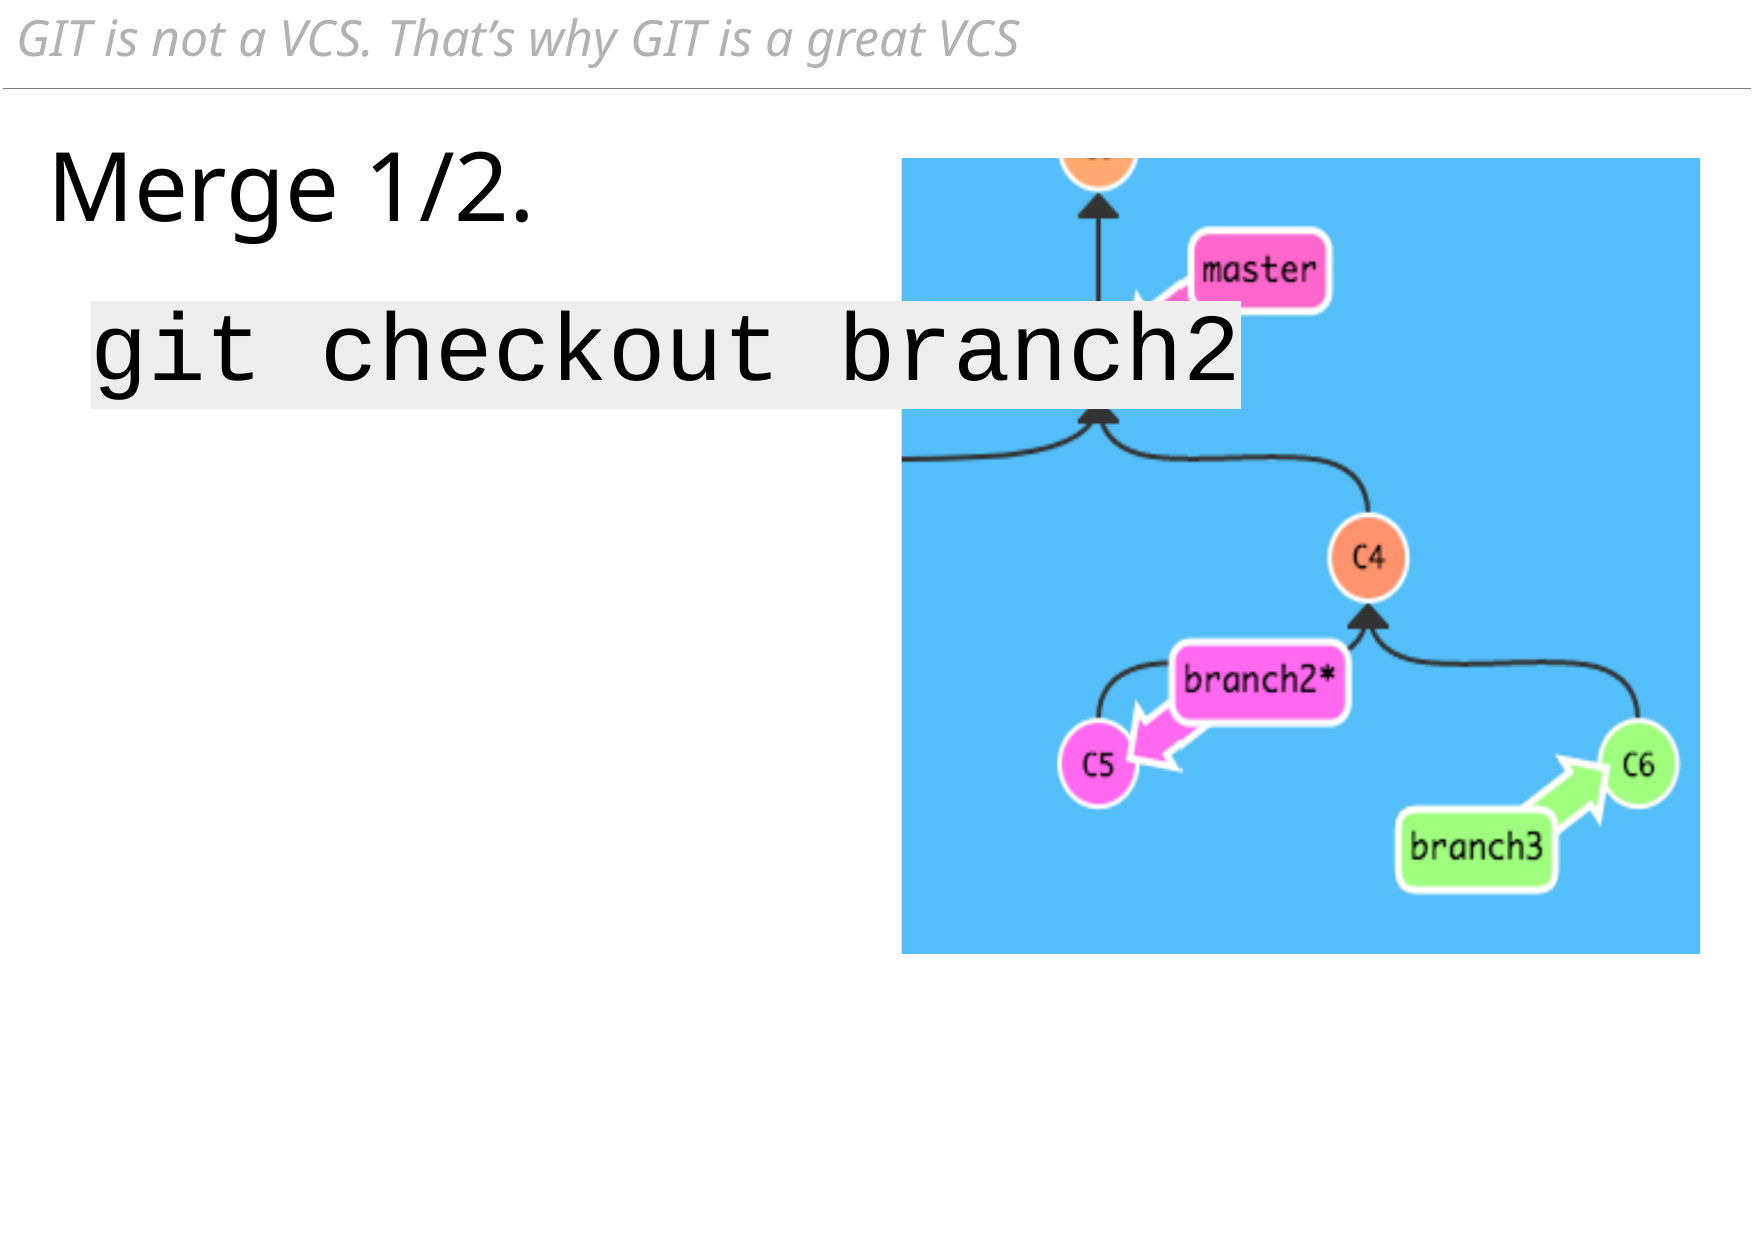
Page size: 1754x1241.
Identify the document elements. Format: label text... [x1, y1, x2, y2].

picture [901, 158, 1701, 954]
text git checkout branch2 [3, 301, 901, 409]
text Merge 1/2. [3, 118, 1751, 249]
text git checkout branch2 [1701, 301, 1751, 409]
